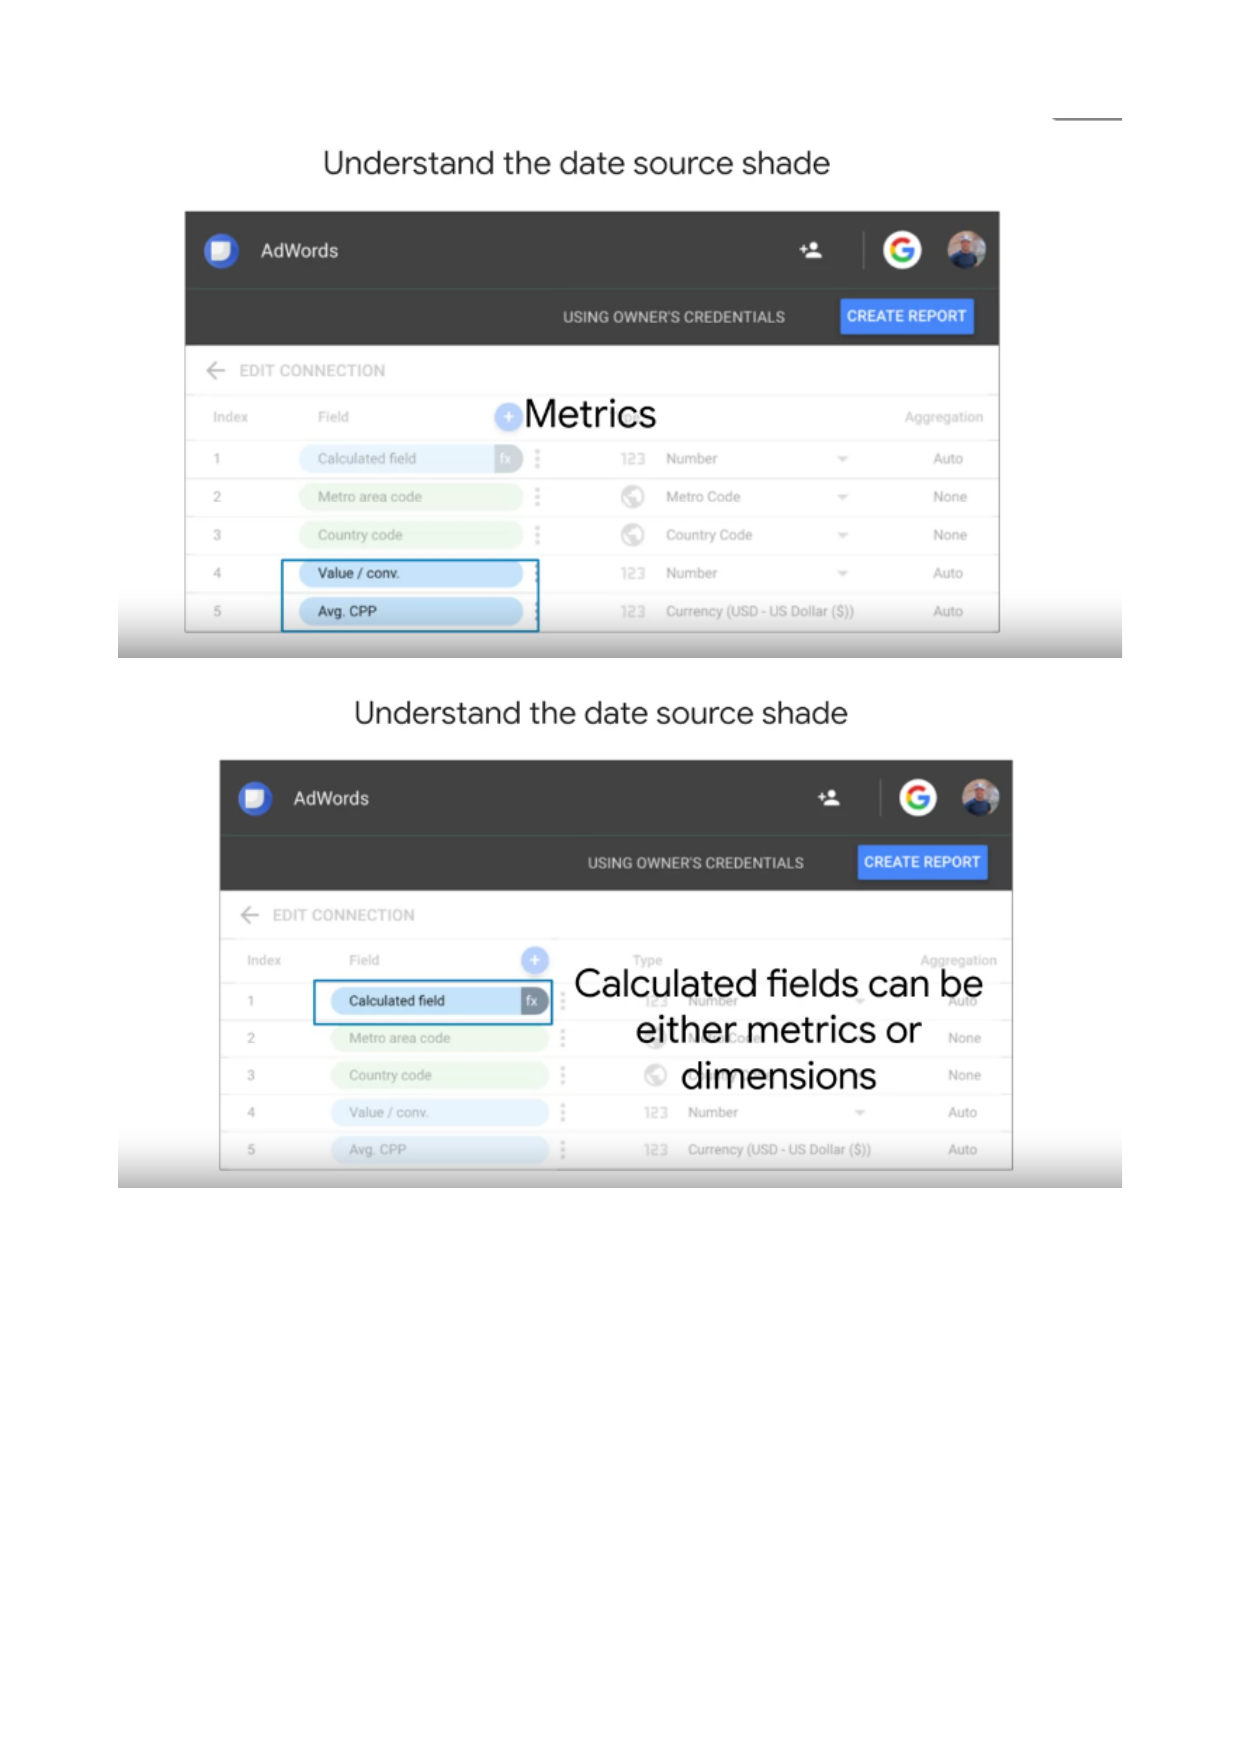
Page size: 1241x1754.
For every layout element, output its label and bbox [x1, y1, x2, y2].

picture [118, 118, 1123, 658]
picture [118, 686, 1123, 1188]
